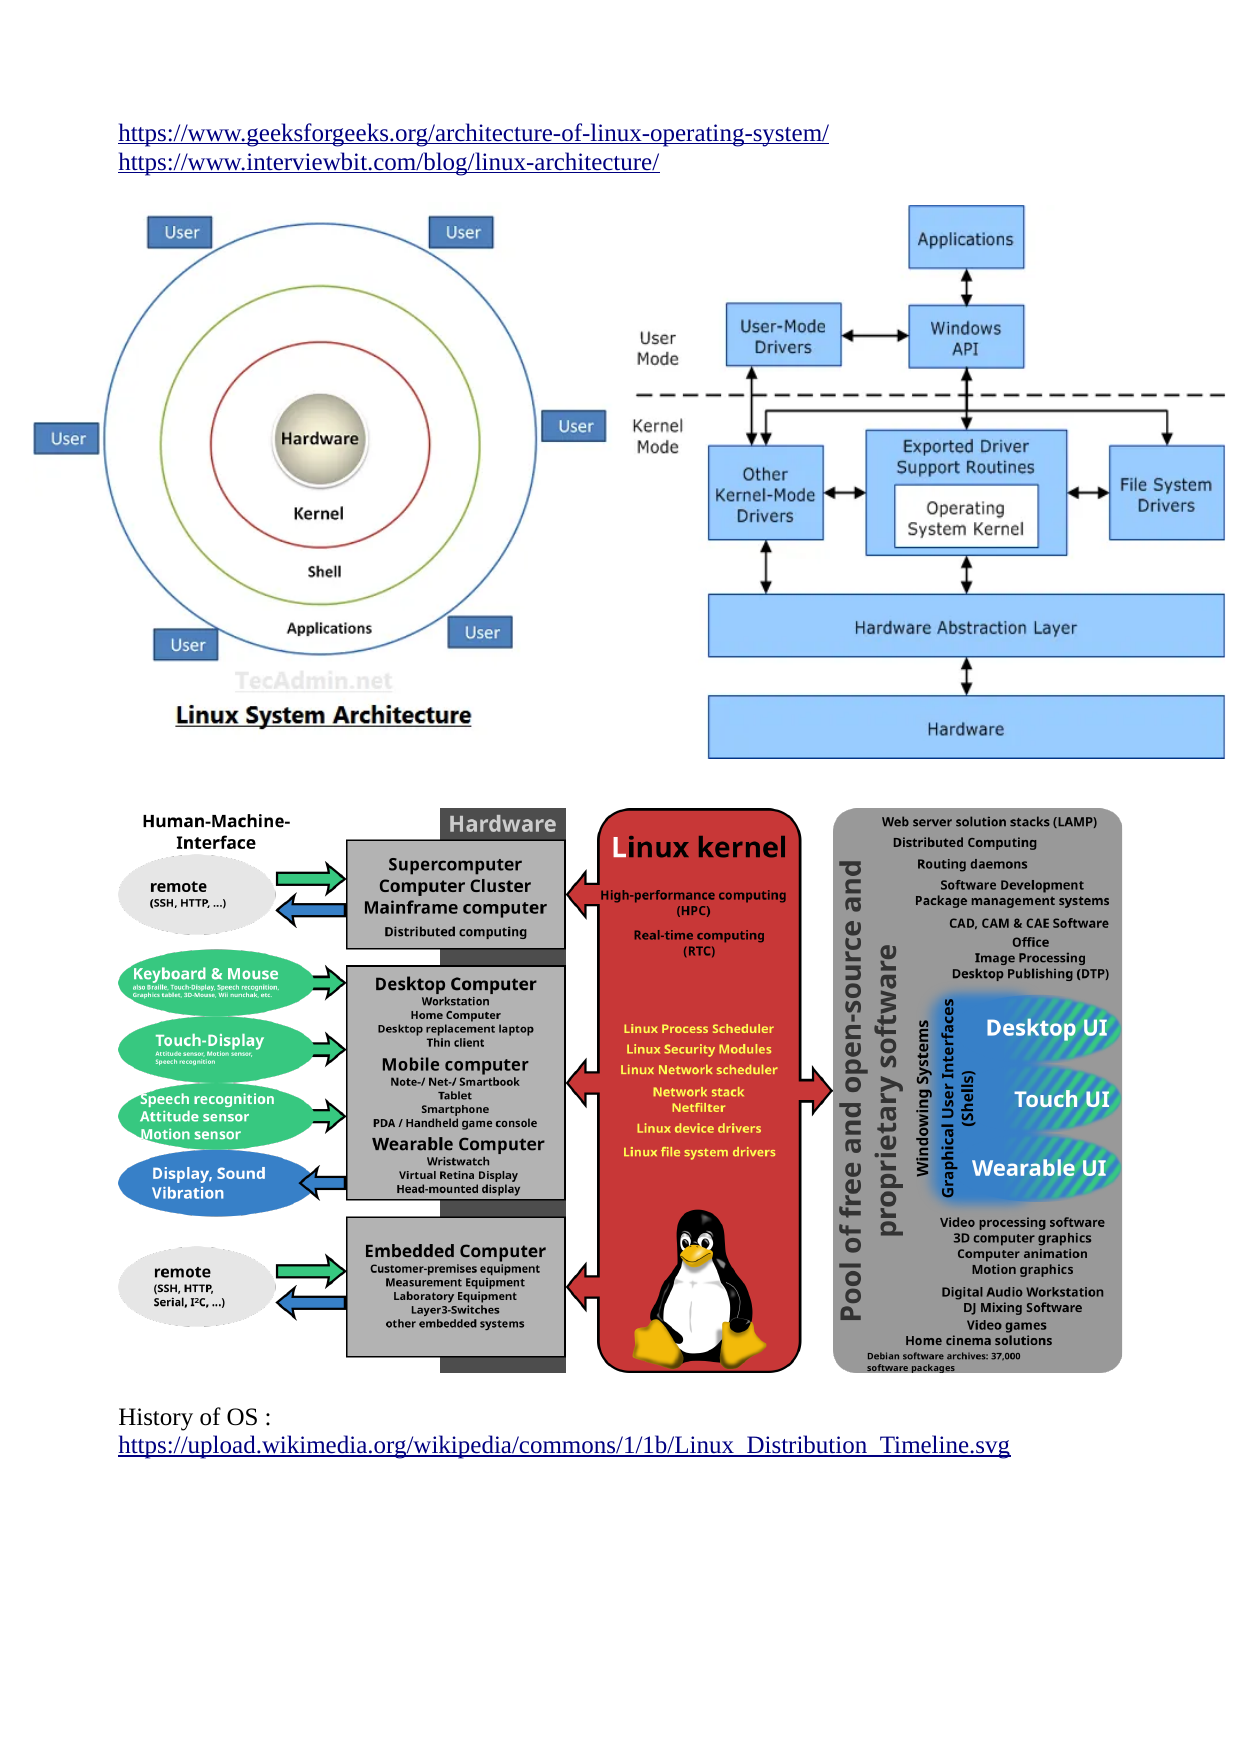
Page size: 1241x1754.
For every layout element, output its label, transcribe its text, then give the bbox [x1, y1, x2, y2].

text History of OS : https://upload.wikimedia.org/wikipedia/commons/1/1b/Linux_Distribution_Timeline.svg [118, 1402, 1122, 1459]
text https://www.geeksforgeeks.org/architecture-of-linux-operating-system/ https://www.interviewbit.com/blog/linux-architecture/ [118, 118, 1122, 176]
picture [118, 808, 1123, 1373]
picture [24, 202, 1225, 759]
